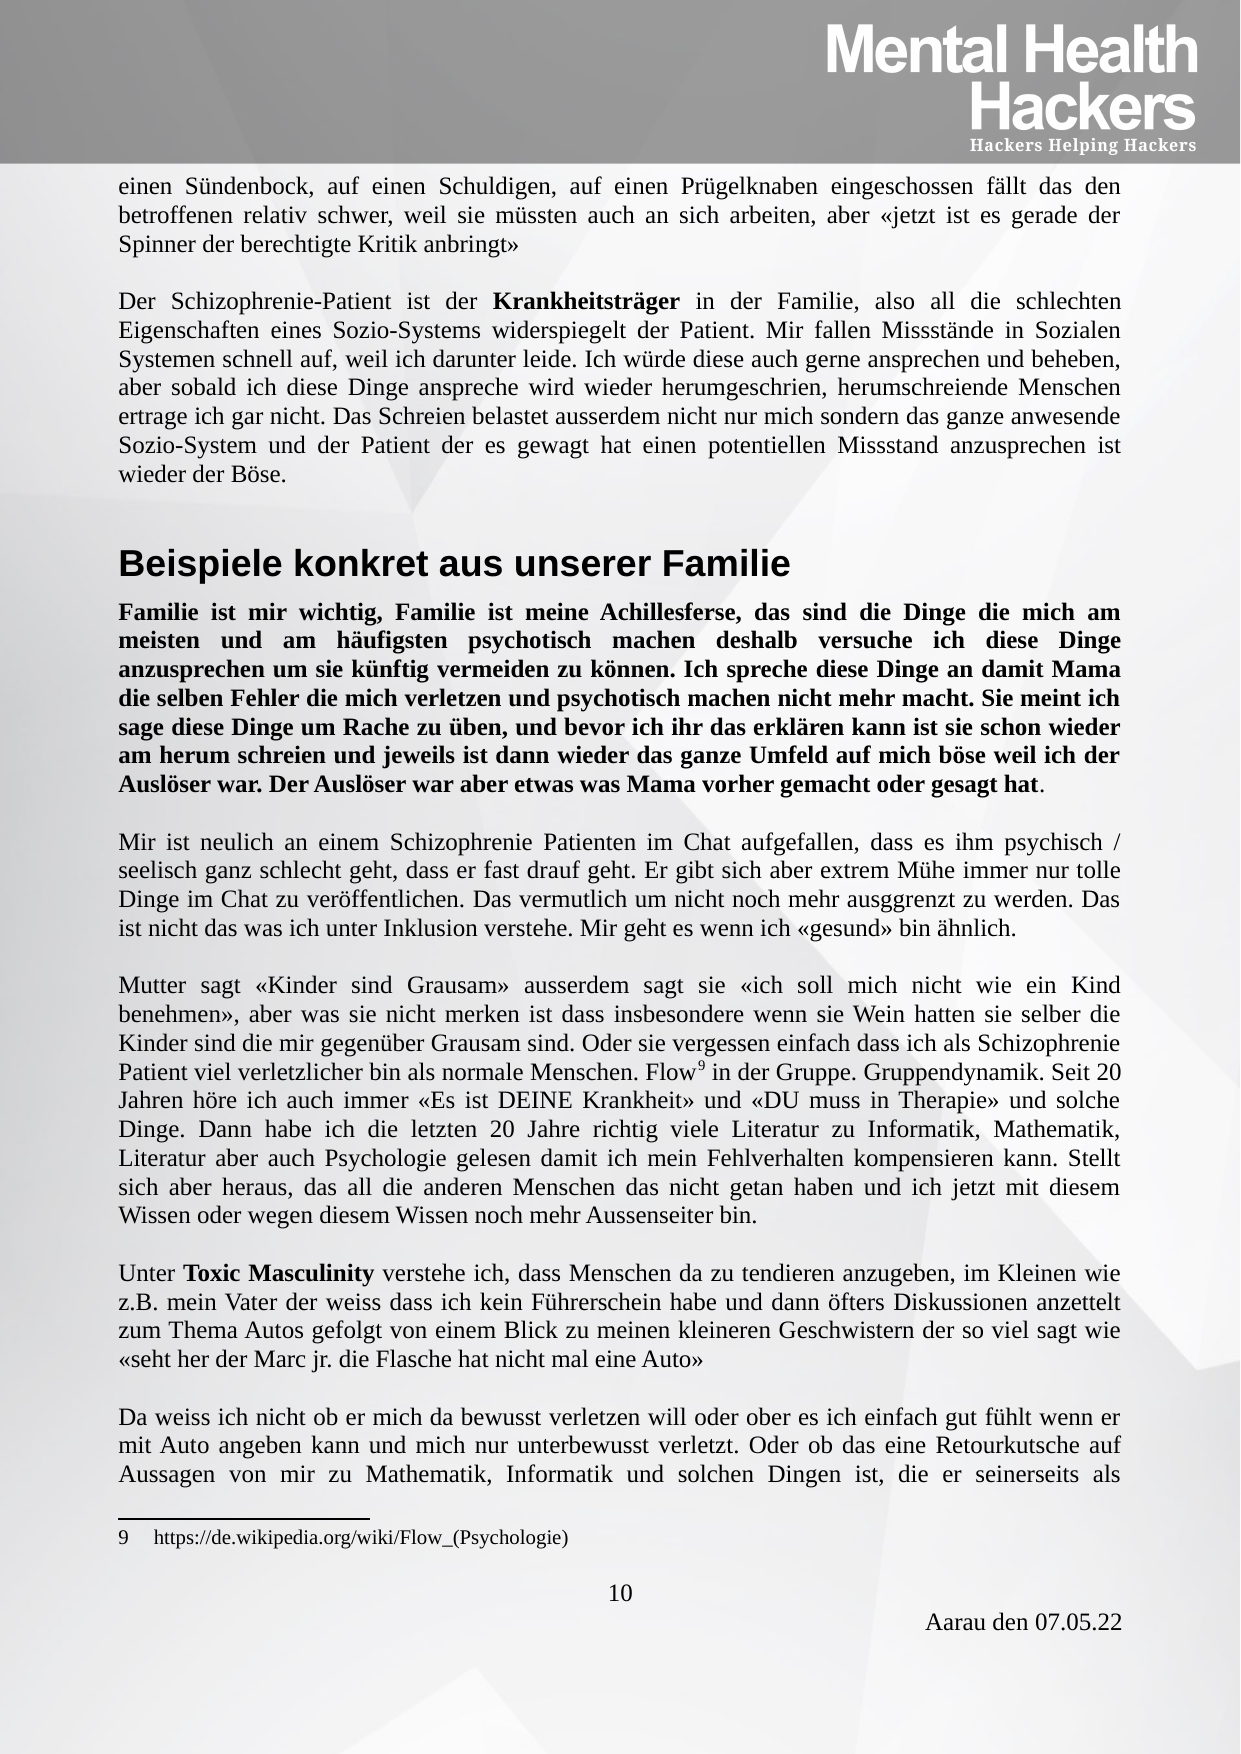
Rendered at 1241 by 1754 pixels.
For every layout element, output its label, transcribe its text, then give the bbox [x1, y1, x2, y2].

text https://de.wikipedia.org/wiki/Flow_(Psychologie) [118, 1525, 1122, 1549]
subtitle Beispiele konkret aus unserer Familie [118, 541, 1122, 584]
picture [0, 0, 1241, 1754]
text Mir ist neulich an einem Schizophrenie Patienten im Chat aufgefallen, dass es ihm psychisch / seelisch ganz schlecht geht, dass er fast drauf geht. Er gibt sich aber extrem Mühe immer nur tolle Dinge im Chat zu veröffentlichen. Das vermutlich um nicht noch mehr ausggrenzt zu werden. Das ist nicht das was ich unter Inklusion verstehe. Mir geht es wenn ich «gesund» bin ähnlich. [118, 827, 1122, 942]
text Mutter sagt «Kinder sind Grausam» ausserdem sagt sie «ich soll mich nicht wie ein Kind benehmen», aber was sie nicht merken ist dass insbesondere wenn sie Wein hatten sie selber die Kinder sind die mir gegenüber Grausam sind. Oder sie vergessen einfach dass ich als Schizophrenie Patient viel verletzlicher bin als normale Menschen. Flow in der Gruppe. Gruppendynamik. Seit 20 Jahren höre ich auch immer «Es ist DEINE Krankheit» und «DU muss in Therapie» und solche Dinge. Dann habe ich die letzten 20 Jahre richtig viele Literatur zu Informatik, Mathematik, Literatur aber auch Psychologie gelesen damit ich mein Fehlverhalten kompensieren kann. Stellt sich aber heraus, das all die anderen Menschen das nicht getan haben und ich jetzt mit diesem Wissen oder wegen diesem Wissen noch mehr Aussenseiter bin. [118, 971, 1122, 1229]
text Familie ist mir wichtig, Familie ist meine Achillesferse, das sind die Dinge die mich am meisten und am häufigsten psychotisch machen deshalb versuche ich diese Dinge anzusprechen um sie künftig vermeiden zu können. Ich spreche diese Dinge an damit Mama die selben Fehler die mich verletzen und psychotisch machen nicht mehr macht. Sie meint ich sage diese Dinge um Rache zu üben, und bevor ich ihr das erklären kann ist sie schon wieder am herum schreien und jeweils ist dann wieder das ganze Umfeld auf mich böse weil ich der Auslöser war. Der Auslöser war aber etwas was Mama vorher gemacht oder gesagt hat. [118, 597, 1122, 798]
text Da weiss ich nicht ob er mich da bewusst verletzen will oder ober es ich einfach gut fühlt wenn er mit Auto angeben kann und mich nur unterbewusst verletzt. Oder ob das eine Retourkutsche auf Aussagen von mir zu Mathematik, Informatik und solchen Dingen ist, die er seinerseits als [118, 1402, 1122, 1488]
text Der Schizophrenie-Patient ist der Krankheitsträger in der Familie, also all die schlechten Eigenschaften eines Sozio-Systems widerspiegelt der Patient. Mir fallen Missstände in Sozialen Systemen schnell auf, weil ich darunter leide. Ich würde diese auch gerne ansprechen und beheben, aber sobald ich diese Dinge anspreche wird wieder herumgeschrien, herumschreiende Menschen ertrage ich gar nicht. Das Schreien belastet ausserdem nicht nur mich sondern das ganze anwesende Sozio-System und der Patient der es gewagt hat einen potentiellen Missstand anzusprechen ist wieder der Böse. [118, 286, 1122, 487]
text Unter Toxic Masculinity verstehe ich, dass Menschen da zu tendieren anzugeben, im Kleinen wie z.B. mein Vater der weiss dass ich kein Führerschein habe und dann öfters Diskussionen anzettelt zum Thema Autos gefolgt von einem Blick zu meinen kleineren Geschwistern der so viel sagt wie «seht her der Marc jr. die Flasche hat nicht mal eine Auto» [118, 1258, 1122, 1373]
text einen Sündenbock, auf einen Schuldigen, auf einen Prügelknaben eingeschossen fällt das den betroffenen relativ schwer, weil sie müssten auch an sich arbeiten, aber «jetzt ist es gerade der Spinner der berechtigte Kritik anbringt» [118, 171, 1122, 257]
